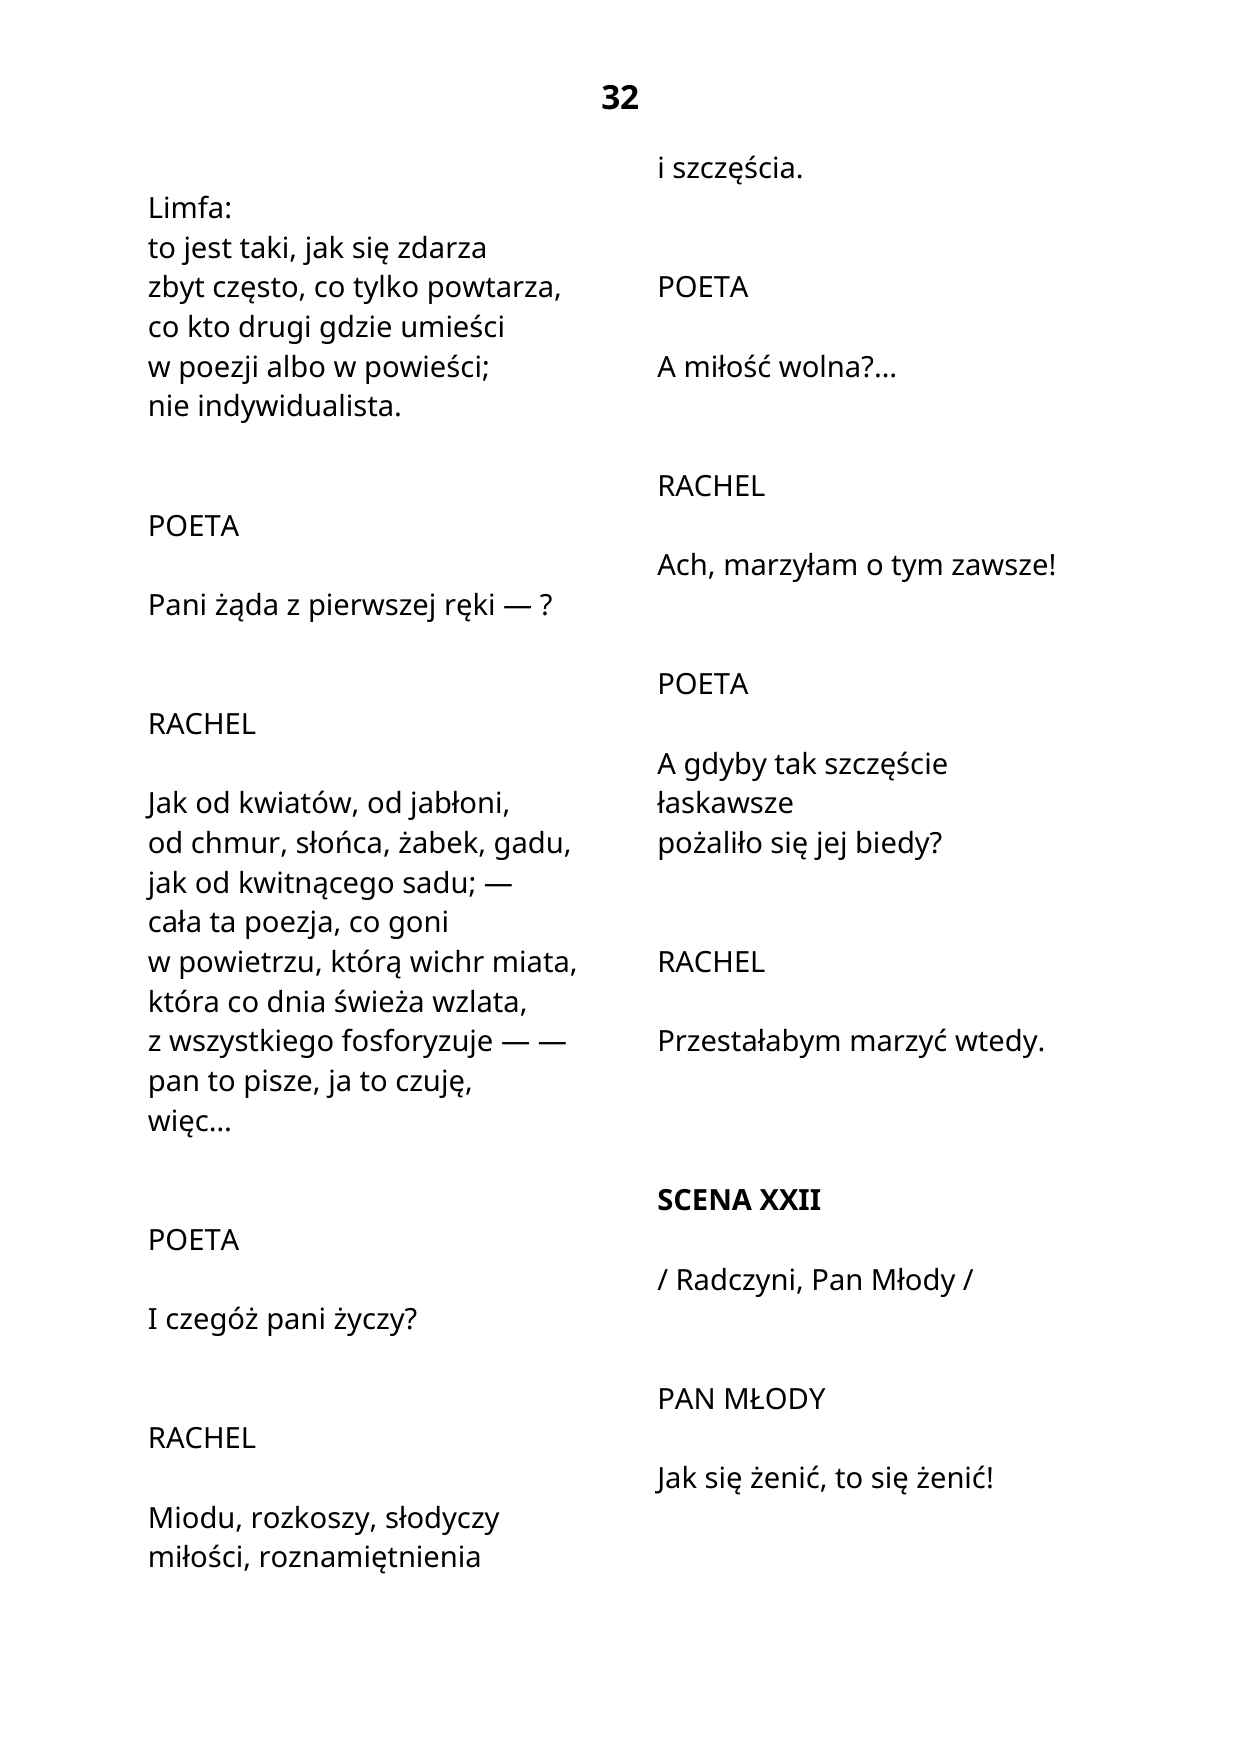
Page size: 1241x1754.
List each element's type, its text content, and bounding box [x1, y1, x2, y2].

text Pani żąda z pierwszej ręki — ? [148, 584, 583, 624]
text pan to pisze, ja to czuję, [148, 1060, 583, 1100]
text od chmur, słońca, żabek, gadu, [148, 822, 583, 862]
text POETA [148, 505, 583, 544]
text Miodu, rozkoszy, słodyczy [148, 1497, 583, 1537]
text POETA [657, 663, 1093, 703]
text PAN MŁODY [657, 1378, 1093, 1418]
text RACHEL [657, 941, 1093, 981]
text z wszystkiego fosforyzuje — — [148, 1021, 583, 1060]
text A gdyby tak szczęście łaskawsze [657, 743, 1093, 822]
text Ach, marzyłam o tym zawsze! [657, 544, 1093, 584]
text to jest taki, jak się zdarza [148, 227, 583, 267]
text RACHEL [148, 703, 583, 743]
text A miłość wolna?… [657, 346, 1093, 386]
text w powietrzu, którą wichr miata, [148, 941, 583, 981]
text Jak się żenić, to się żenić! [657, 1457, 1093, 1497]
text cała ta poezja, co goni [148, 902, 583, 941]
text SCENA XXII [657, 1179, 1093, 1219]
text Limfa: [148, 187, 583, 227]
text POETA [657, 267, 1093, 306]
text która co dnia świeża wzlata, [148, 981, 583, 1021]
text RACHEL [657, 465, 1093, 505]
text RACHEL [148, 1418, 583, 1457]
text I czegóż pani życzy? [148, 1298, 583, 1338]
text / Radczyni, Pan Młody / [657, 1259, 1093, 1298]
text i szczęścia. [657, 148, 1093, 187]
text Przestałabym marzyć wtedy. [657, 1021, 1093, 1060]
text pożaliło się jej biedy? [657, 822, 1093, 862]
text więc… [148, 1100, 583, 1140]
text w poezji albo w powieści; [148, 346, 583, 386]
text nie indywidualista. [148, 386, 583, 425]
text jak od kwitnącego sadu; — [148, 862, 583, 902]
text zbyt często, co tylko powtarza, [148, 267, 583, 306]
text Jak od kwiatów, od jabłoni, [148, 783, 583, 822]
text co kto drugi gdzie umieści [148, 306, 583, 346]
text POETA [148, 1219, 583, 1259]
text miłości, roznamiętnienia [148, 1537, 583, 1576]
